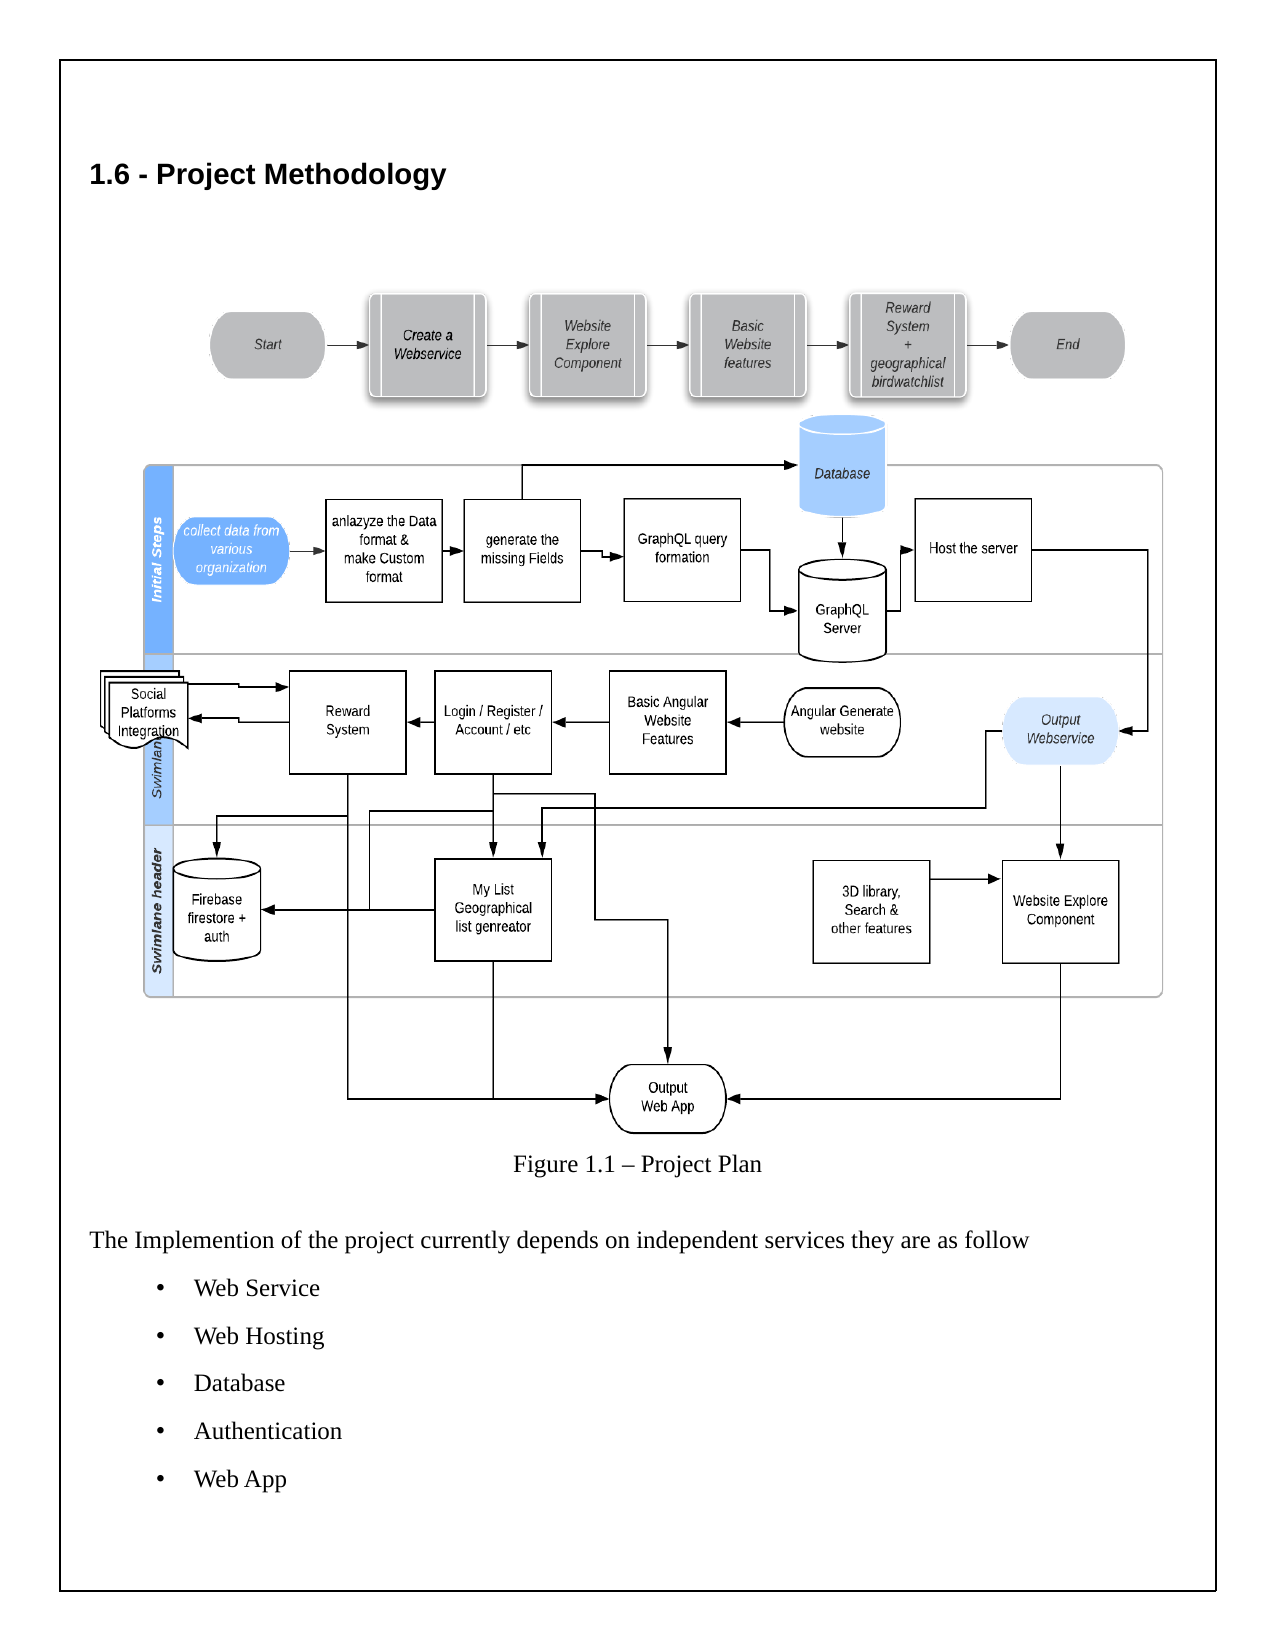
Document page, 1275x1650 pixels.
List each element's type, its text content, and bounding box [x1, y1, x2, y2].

picture [89, 256, 187, 1150]
list Web Hosting [156, 1321, 1186, 1349]
list Authentication [156, 1416, 1186, 1445]
list Database [156, 1368, 1186, 1397]
subtitle 1.6 - Project Methodology [89, 157, 1186, 191]
text The Implemention of the project currently depends on independent services they are as follow [89, 1226, 1186, 1254]
list Web App [156, 1464, 1186, 1492]
text Figure 1.1 – Project Plan [89, 1149, 1186, 1178]
list Web Service [156, 1273, 1186, 1302]
